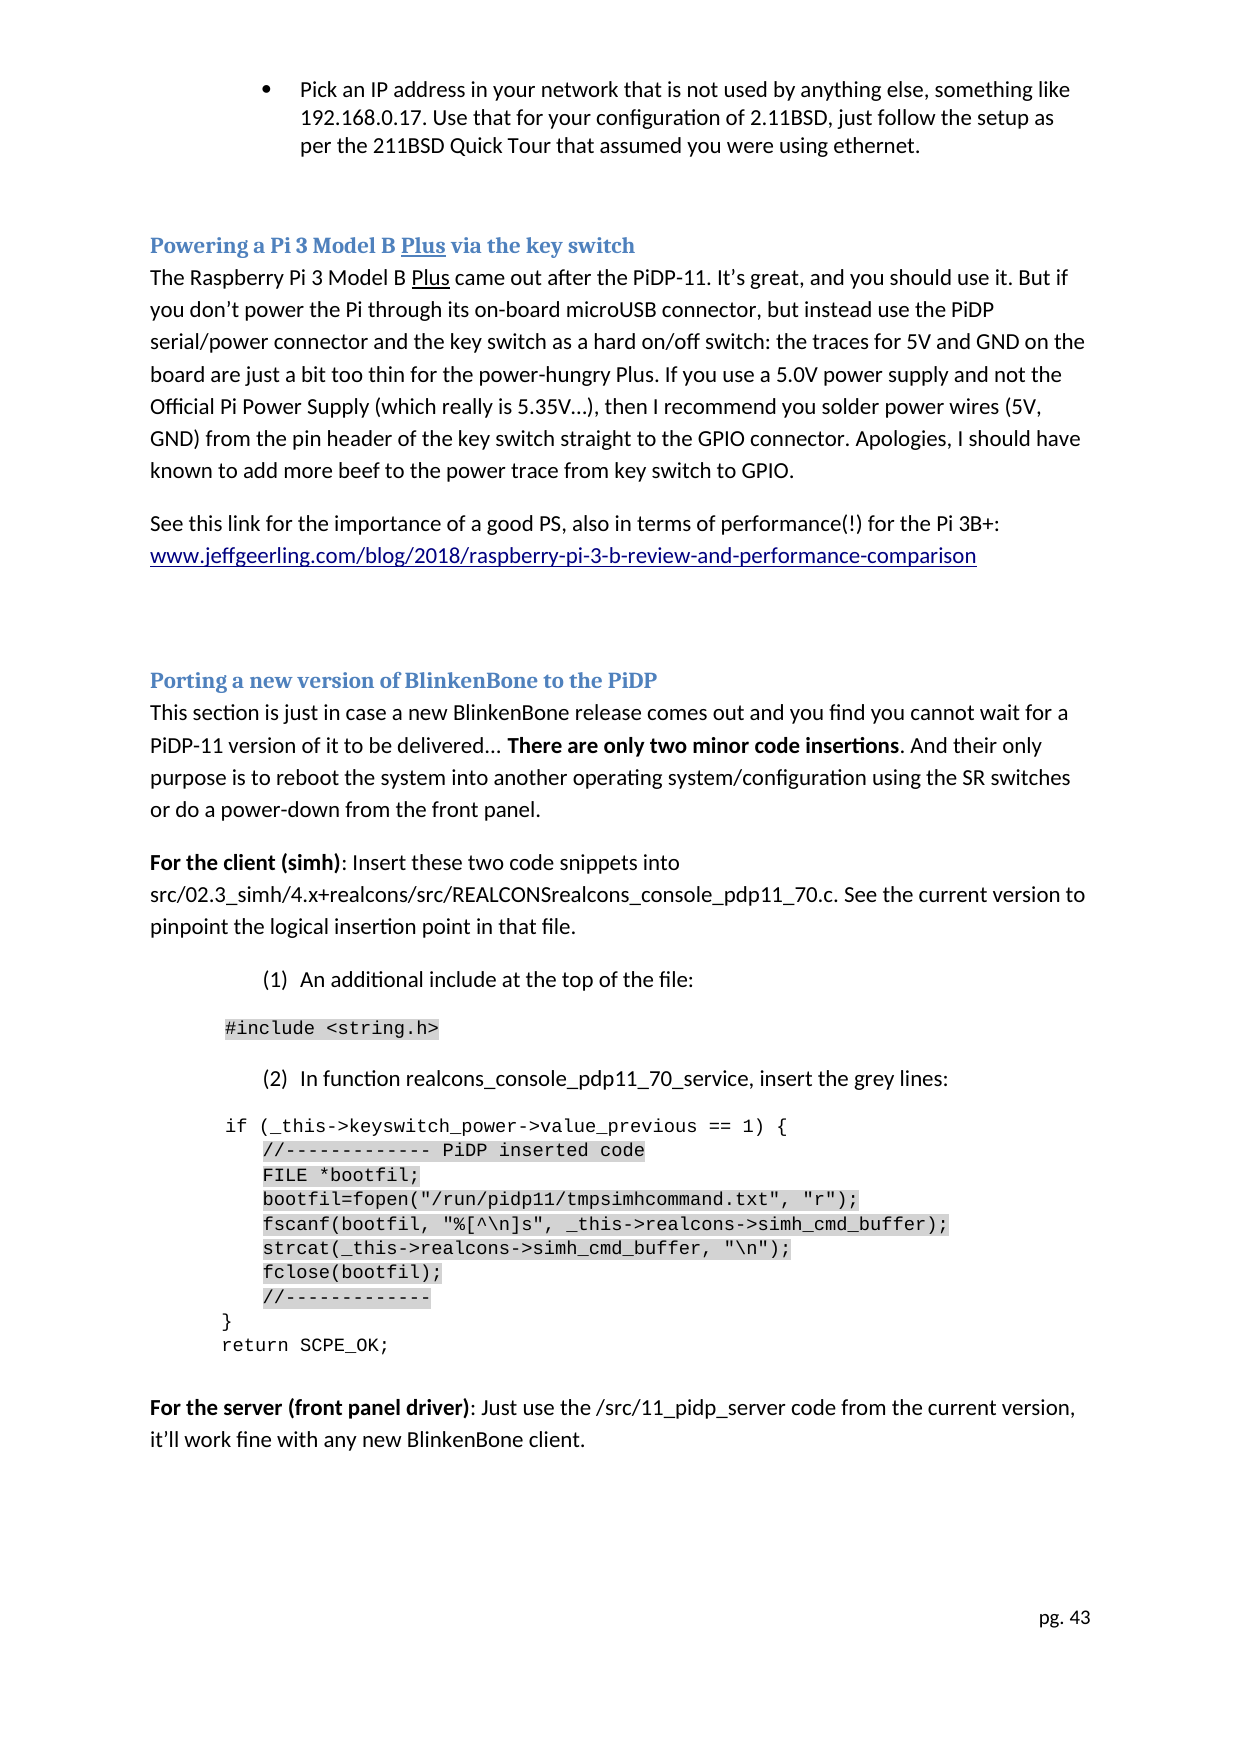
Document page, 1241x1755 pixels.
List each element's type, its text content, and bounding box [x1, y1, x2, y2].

text if (_this->keyswitch_power->value_previous == 1) { [225, 1117, 1090, 1138]
text strcat(_this->realcons->simh_cmd_buffer, "\n"); [262, 1239, 1090, 1260]
text //------------- [262, 1287, 1090, 1309]
text FILE *bootfil; [262, 1166, 1090, 1187]
text fclose(bootfil); [262, 1263, 1090, 1284]
text fscanf(bootfil, "%[^\n]s", _this->realcons->simh_cmd_buffer); [262, 1214, 1090, 1236]
subtitle Porting a new version of BlinkenBone to the PiDP [150, 668, 1090, 695]
subtitle Powering a Pi 3 Model B Plus via the key switch [150, 233, 1090, 259]
list Pick an IP address in your network that is not used by anything else, something like 192.168.0.17. Use that for your configuration of 2.11BSD, just follow the setup as per the 211BSD Quick Tour that assumed you were using ethernet. [262, 75, 1090, 159]
list In function realcons_console_pdp11_70_service, insert the grey lines: [262, 1064, 1090, 1092]
list An additional include at the top of the file: [262, 966, 1090, 993]
text This section is just in case a new BlinkenBone release comes out and you find you cannot wait for a PiDP-11 version of it to be delivered... There are only two minor code insertions. And their only purpose is to reboot the system into another operating system/configuration using the SR switches or do a power-down from the front panel. [150, 698, 1090, 823]
text #include <string.h> [225, 1018, 1090, 1040]
text For the client (simh): Insert these two code snippets into src/02.3_simh/4.x+realcons/src/REALCONSrealcons_console_pdp11_70.c. See the current version to pinpoint the logical insertion point in that file. [150, 848, 1090, 941]
text } [187, 1312, 1090, 1333]
text See this link for the importance of a good PS, also in terms of performance(!) for the Pi 3B+: www.jeffgeerling.com/blog/2018/raspberry-pi-3-b-review-and-performance-comparison [150, 509, 1090, 569]
text For the server (front panel driver): Just use the /src/11_pidp_server code from the current version, it’ll work fine with any new BlinkenBone client. [150, 1393, 1090, 1453]
text The Raspberry Pi 3 Model B Plus came out after the PiDP-11. It’s great, and you should use it. But if you don’t power the Pi through its on-board microUSB connector, but instead use the PiDP serial/power connector and the key switch as a hard on/off switch: the traces for 5V and GND on the board are just a bit too thin for the power-hungry Plus. If you use a 5.0V power supply and not the Official Pi Power Supply (which really is 5.35V…), then I recommend you solder power wires (5V, GND) from the pin header of the key switch straight to the GPIO connector. Apologies, I should have known to add more beef to the power trace from key switch to GPIO. [150, 263, 1090, 484]
text bootfil=fopen("/run/pidp11/tmpsimhcommand.txt", "r"); [262, 1190, 1090, 1211]
text return SCPE_OK; [187, 1336, 1090, 1357]
text //------------- PiDP inserted code [262, 1141, 1090, 1162]
